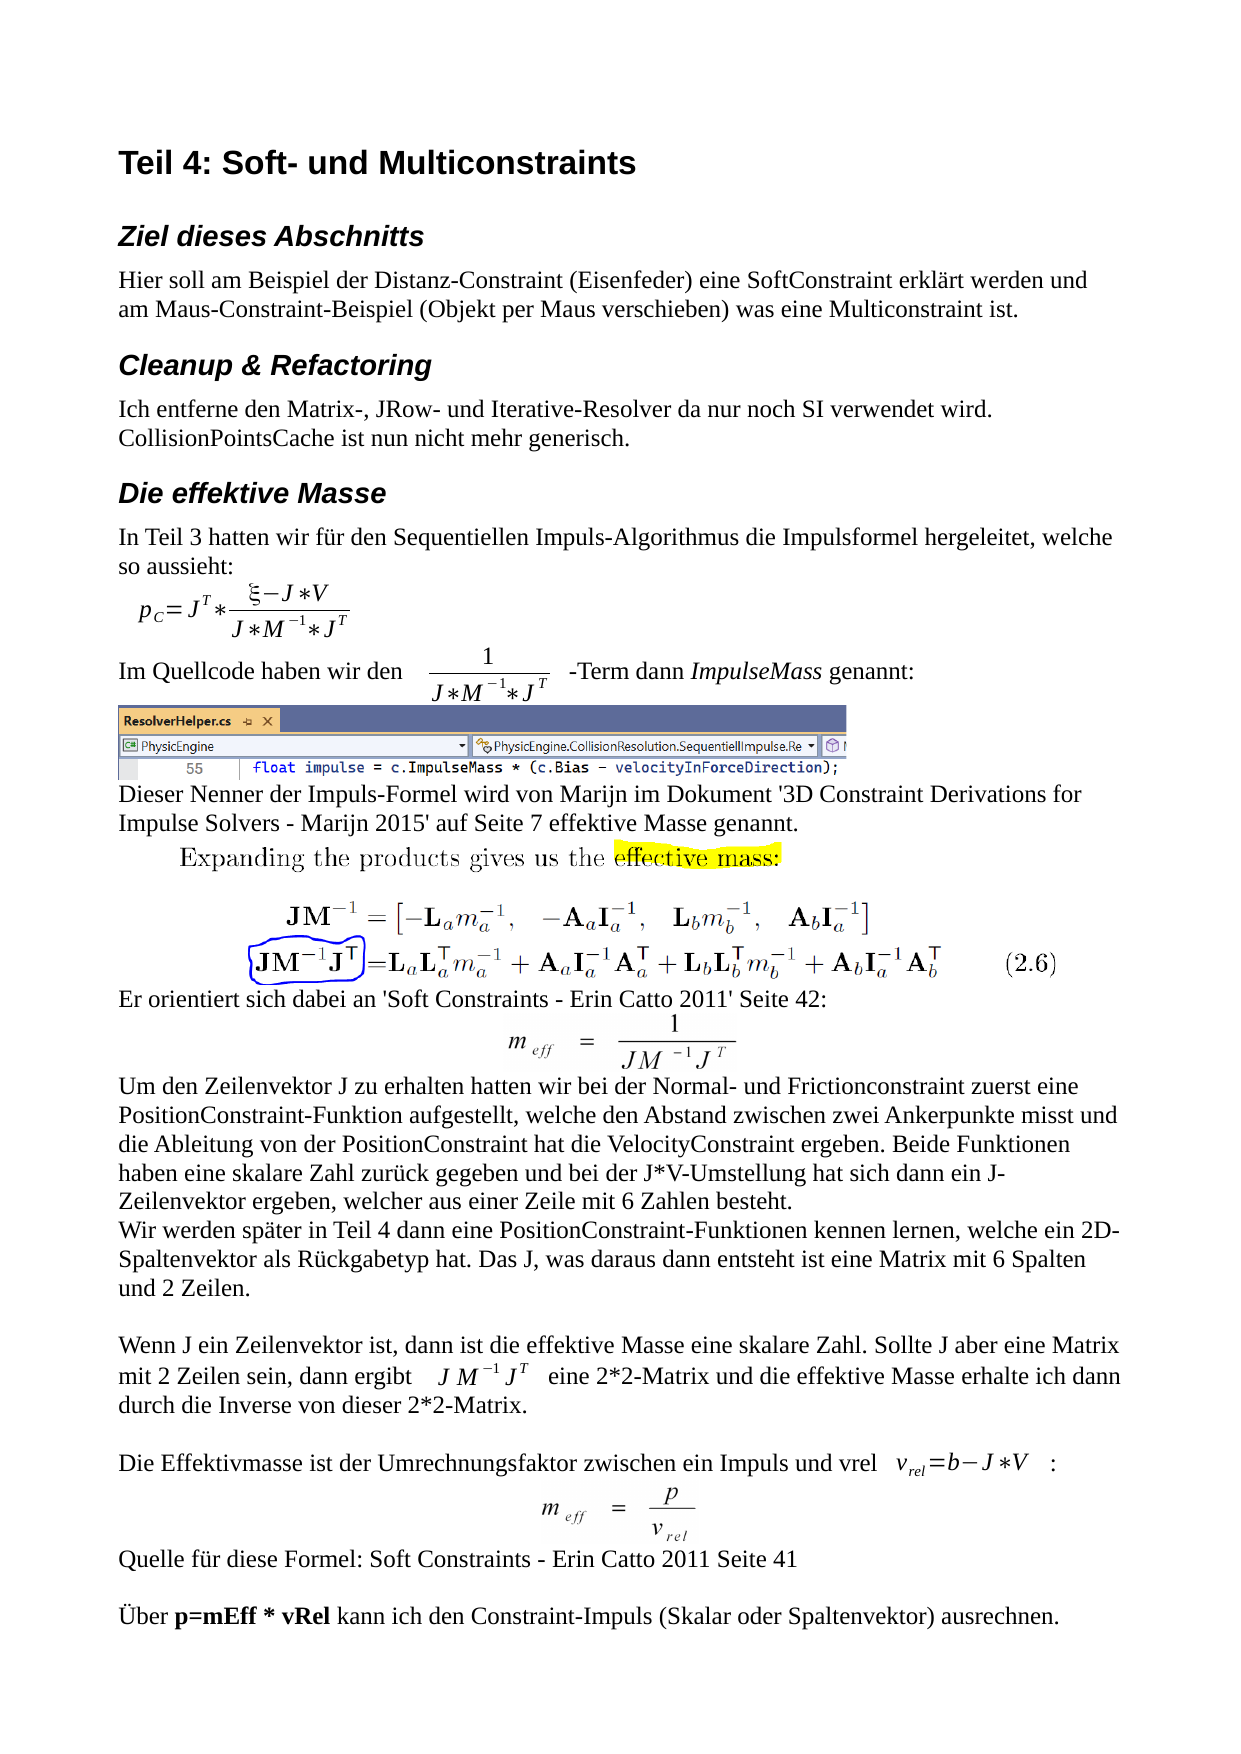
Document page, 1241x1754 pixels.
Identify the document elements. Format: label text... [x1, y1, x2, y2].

subtitle Teil 4: Soft- und Multiconstraints [118, 143, 1122, 182]
text Ich entferne den Matrix-, JRow- und Iterative-Resolver da nur noch SI verwendet wird. CollisionPointsCache ist nun nicht mehr generisch. [118, 394, 1122, 451]
text Die Effektivmasse ist der Umrechnungsfaktor zwischen ein Impuls und vrel: [118, 1448, 1122, 1480]
text Wir werden später in Teil 4 dann eine PositionConstraint-Funktionen kennen lernen, welche ein 2D-Spaltenvektor als Rückgabetyp hat. Das J, was daraus dann entsteht ist eine Matrix mit 6 Spalten und 2 Zeilen. [118, 1215, 1122, 1301]
text Im Quellcode haben wir den -Term dann ImpulseMass genannt: [118, 643, 1122, 706]
subtitle Die effektive Masse [118, 476, 1122, 510]
text Hier soll am Beispiel der Distanz-Constraint (Eisenfeder) eine SoftConstraint erklärt werden und am Maus-Constraint-Beispiel (Objekt per Maus verschieben) was eine Multiconstraint ist. [118, 265, 1122, 323]
text Über p=mEff * vRel kann ich den Constraint-Impuls (Skalar oder Spaltenvektor) ausrechnen. [118, 1601, 1122, 1630]
picture [175, 837, 1065, 985]
text Wenn J ein Zeilenvektor ist, dann ist die effektive Masse eine skalare Zahl. Sollte J aber eine Matrix mit 2 Zeilen sein, dann ergibt eine 2*2-Matrix und die effektive Masse erhalte ich dann durch die Inverse von dieser 2*2-Matrix. [118, 1330, 1122, 1419]
picture [118, 705, 847, 780]
text Quelle für diese Formel: Soft Constraints - Erin Catto 2011 Seite 41 [118, 1480, 1122, 1573]
text In Teil 3 hatten wir für den Sequentiellen Impuls-Algorithmus die Impulsformel hergeleitet, welche so aussieht: [118, 522, 1122, 580]
subtitle Cleanup & Refactoring [118, 348, 1122, 381]
text Dieser Nenner der Impuls-Formel wird von Marijn im Dokument '3D Constraint Derivations for Impulse Solvers - Marijn 2015' auf Seite 7 effektive Masse genannt. [118, 706, 1122, 837]
subtitle Ziel dieses Abschnitts [118, 219, 1122, 253]
text Er orientiert sich dabei an 'Soft Constraints - Erin Catto 2011' Seite 42: [118, 837, 1122, 1013]
text Um den Zeilenvektor J zu erhalten hatten wir bei der Normal- und Frictionconstraint zuerst eine PositionConstraint-Funktion aufgestellt, welche den Abstand zwischen zwei Ankerpunkte misst und die Ableitung von der PositionConstraint hat die VelocityConstraint ergeben. Beide Funktionen haben eine skalare Zahl zurück gegeben und bei der J*V-Umstellung hat sich dann ein J-Zeilenvektor ergeben, welcher aus einer Zeile mit 6 Zahlen besteht. [118, 1013, 1122, 1215]
picture [503, 1013, 738, 1072]
picture [541, 1480, 700, 1544]
